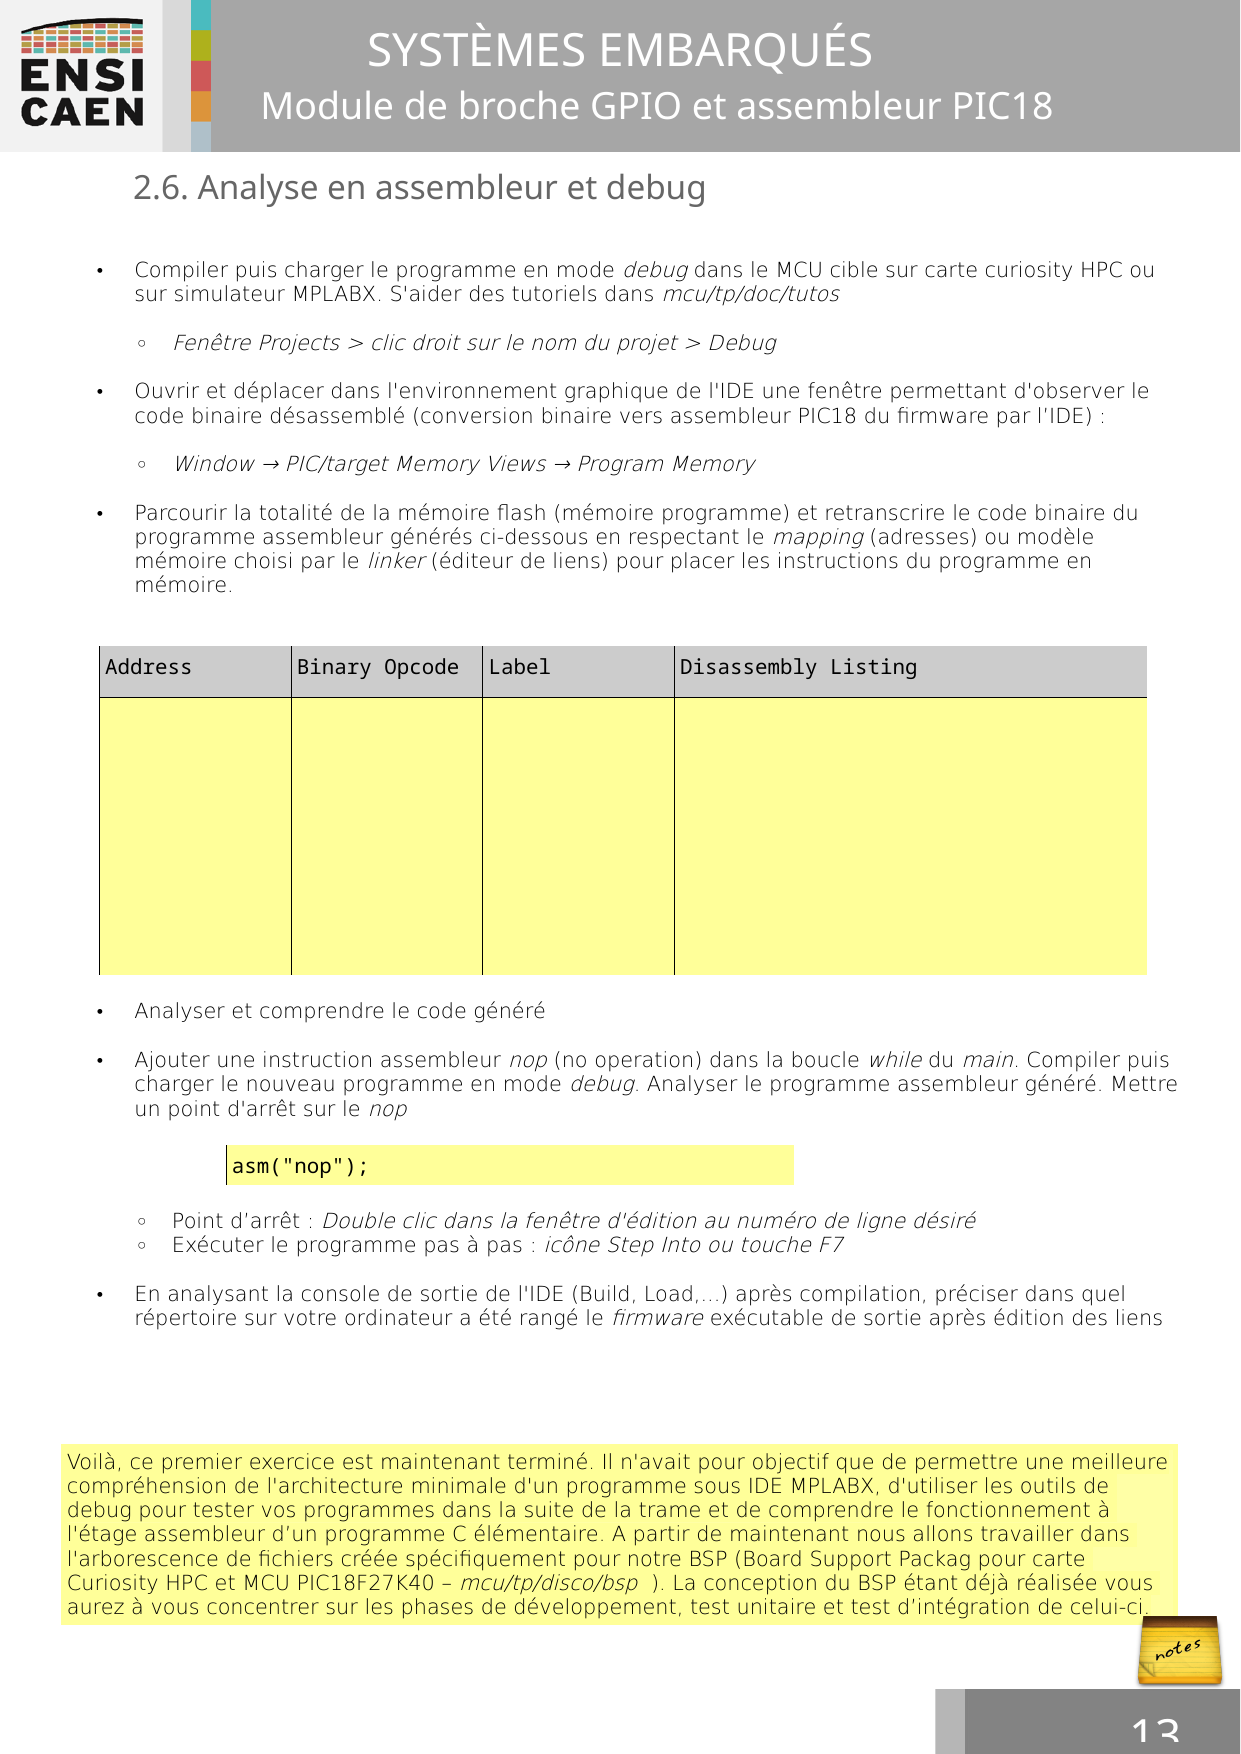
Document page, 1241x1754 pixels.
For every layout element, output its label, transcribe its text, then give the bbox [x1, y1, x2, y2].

list Parcourir la totalité de la mémoire flash (mémoire programme) et retranscrire le code binaire du programme assembleur générés ci-dessous en respectant le mapping (adresses) ou modèle mémoire choisi par le linker (éditeur de liens) pour placer les instructions du programme en mémoire. [97, 501, 1181, 598]
picture [935, 1606, 1241, 1754]
table_cell [483, 698, 674, 975]
table_header asm("nop"); [227, 1145, 794, 1185]
table_cell [100, 698, 291, 975]
list Window → PIC/target Memory Views → Program Memory [134, 452, 1181, 476]
table_header Label [483, 646, 674, 697]
list En analysant la console de sortie de l'IDE (Build, Load,...) après compilation, préciser dans quel répertoire sur votre ordinateur a été rangé le firmware exécutable de sortie après édition des liens [97, 1282, 1181, 1331]
picture [0, 0, 1241, 152]
list Compiler puis charger le programme en mode debug dans le MCU cible sur carte curiosity HPC ou sur simulateur MPLABX. S'aider des tutoriels dans mcu/tp/doc/tutos [97, 258, 1181, 307]
list Ouvrir et déplacer dans l'environnement graphique de l'IDE une fenêtre permettant d'observer le code binaire désassemblé (conversion binaire vers assembleur PIC18 du firmware par l’IDE) : [97, 379, 1181, 428]
table_header Address [100, 646, 291, 697]
table_cell [292, 698, 482, 975]
table_header Disassembly Listing [675, 646, 1147, 697]
list Fenêtre Projects > clic droit sur le nom du projet > Debug [134, 331, 1181, 355]
list Point d’arrêt : Double clic dans la fenêtre d'édition au numéro de ligne désiré [134, 1209, 1181, 1233]
text 2.6. Analyse en assembleur et debug [59, 164, 1181, 209]
table_header Binary Opcode [292, 646, 482, 697]
list Ajouter une instruction assembleur nop (no operation) dans la boucle while du main. Compiler puis charger le nouveau programme en mode debug. Analyser le programme assembleur généré. Mettre un point d'arrêt sur le nop [97, 1048, 1181, 1121]
list Exécuter le programme pas à pas : icône Step Into ou touche F7 [134, 1233, 1181, 1258]
list Analyser et comprendre le code généré [97, 999, 1181, 1024]
table_header Voilà, ce premier exercice est maintenant terminé. Il n'avait pour objectif que de permettre une meilleure compréhension de l'architecture minimale d'un programme sous IDE MPLABX, d'utiliser les outils de debug pour tester vos programmes dans la suite de la trame et de comprendre le fonctionnement à l'étage assembleur d’un programme C élémentaire. A partir de maintenant nous allons travailler dans l'arborescence de fichiers créée spécifiquement pour notre BSP (Board Support Packag pour carte Curiosity HPC et MCU PIC18F27K40 – mcu/tp/disco/bsp ). La conception du BSP étant déjà réalisée vous aurez à vous concentrer sur les phases de développement, test unitaire et test d’intégration de celui-ci. [61, 1444, 1178, 1625]
table_cell [675, 698, 1147, 975]
